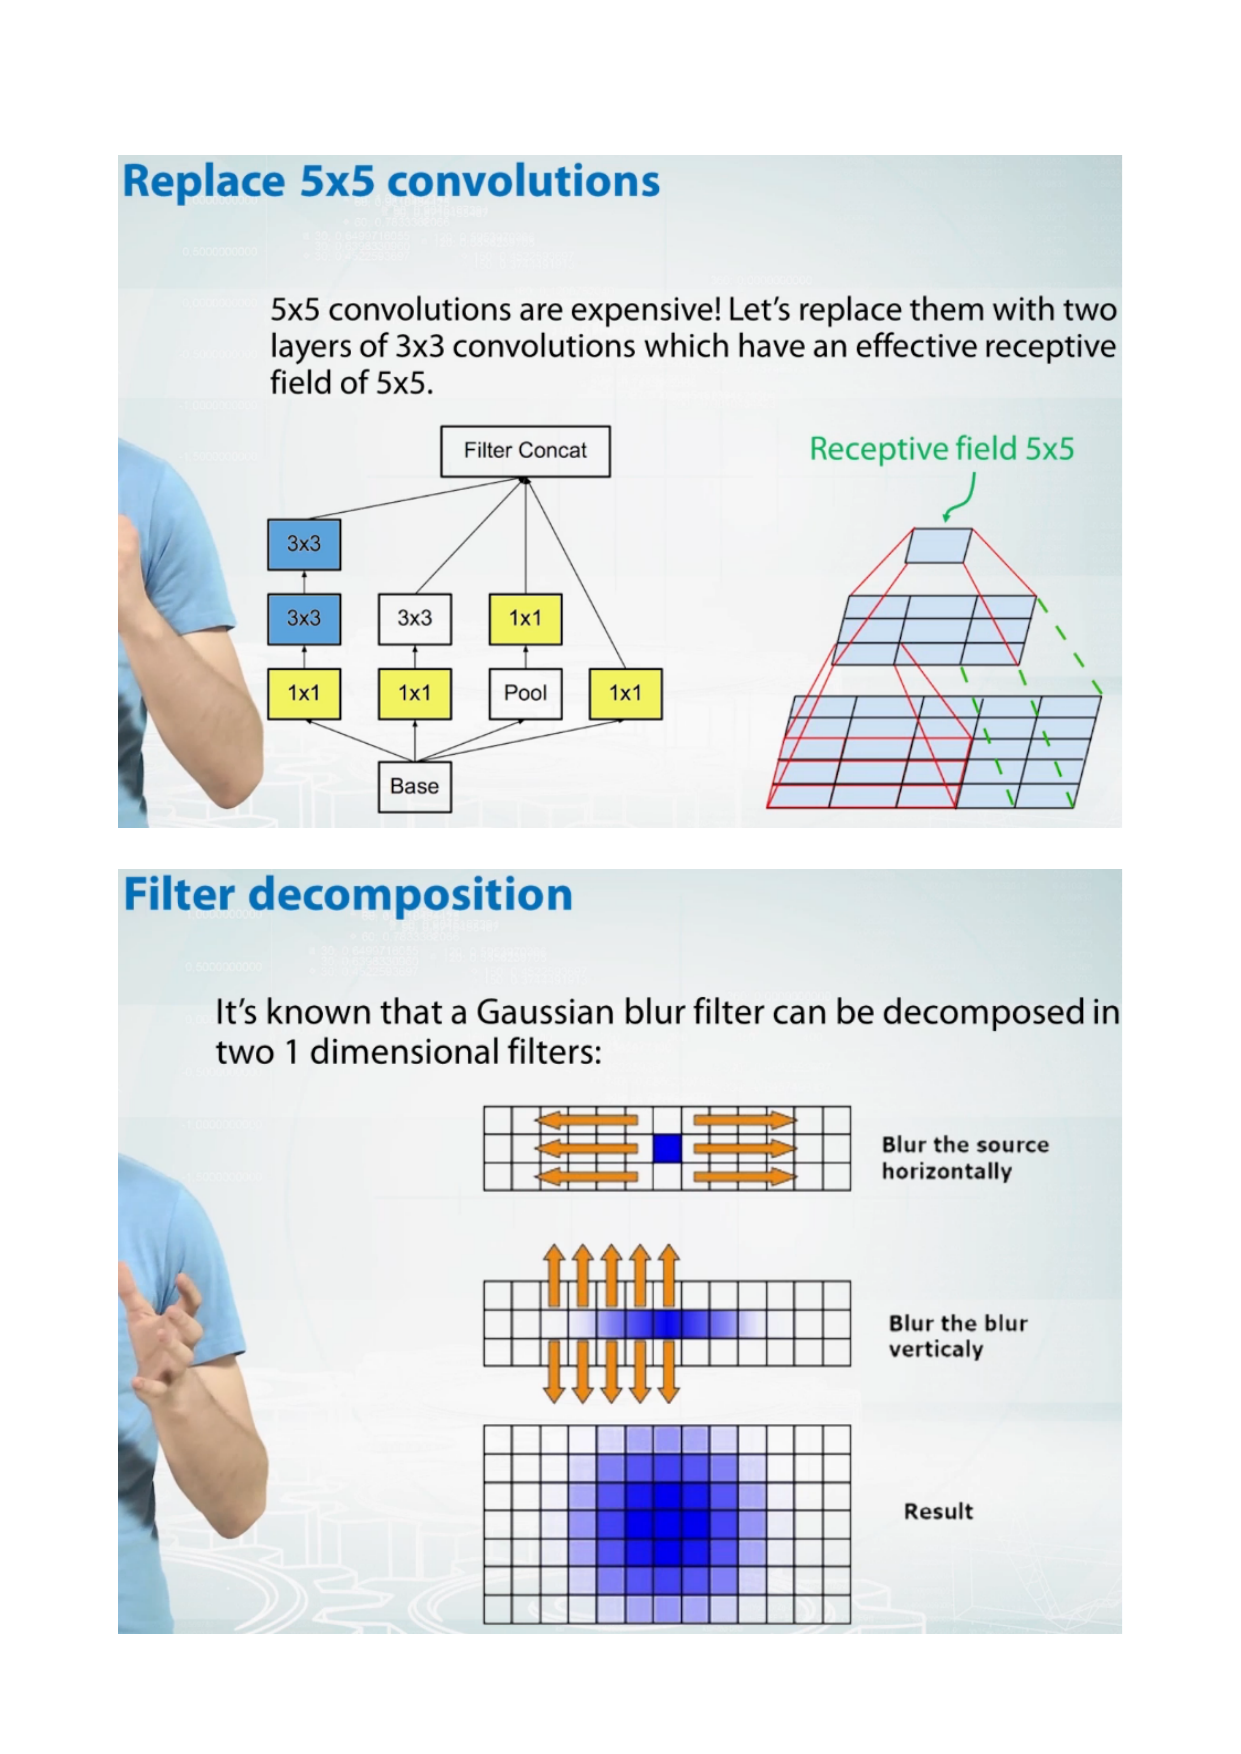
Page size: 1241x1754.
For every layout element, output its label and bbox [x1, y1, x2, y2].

picture [118, 869, 1123, 1634]
picture [118, 155, 1123, 828]
